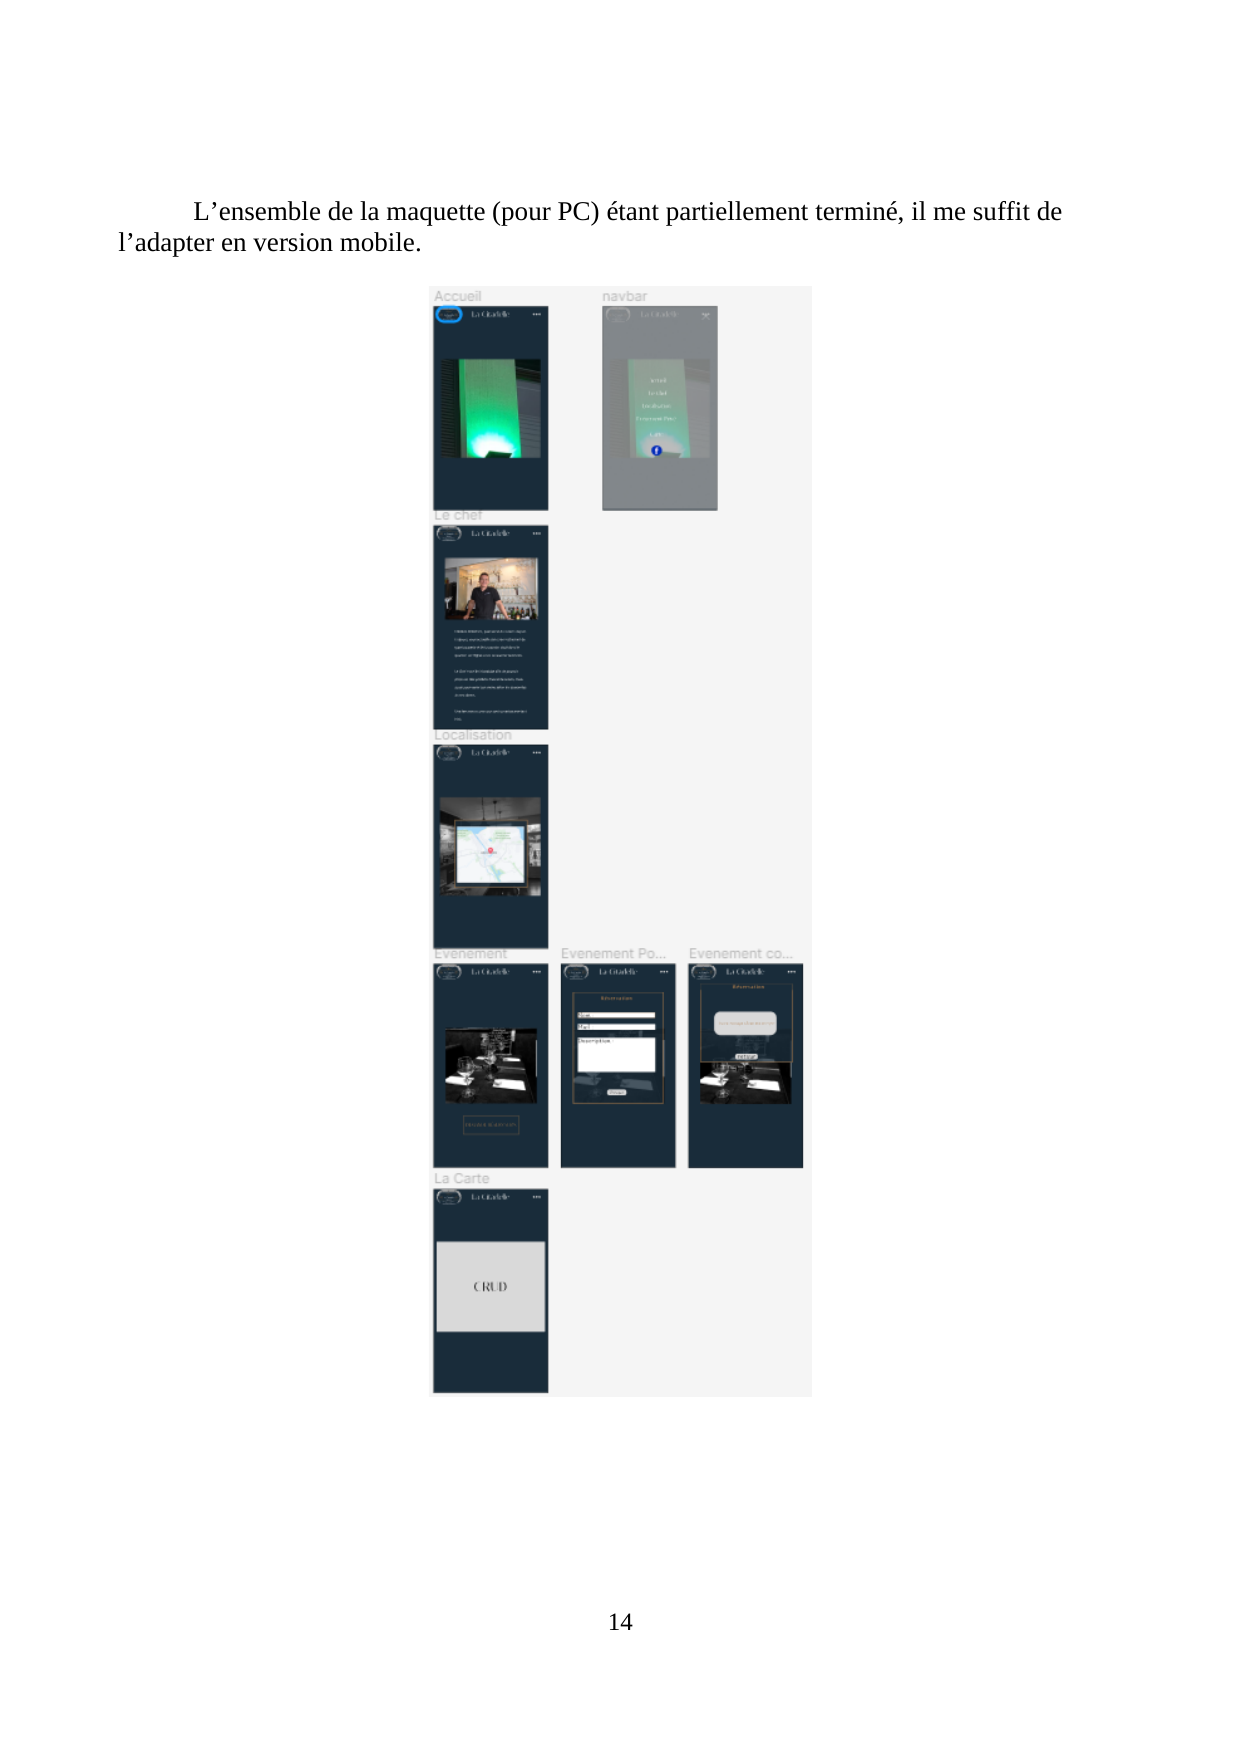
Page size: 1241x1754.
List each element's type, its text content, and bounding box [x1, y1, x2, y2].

text L’ensemble de la maquette (pour PC) étant partiellement terminé, il me suffit de l’adapter en version mobile. [118, 195, 1122, 257]
picture [428, 286, 812, 1397]
